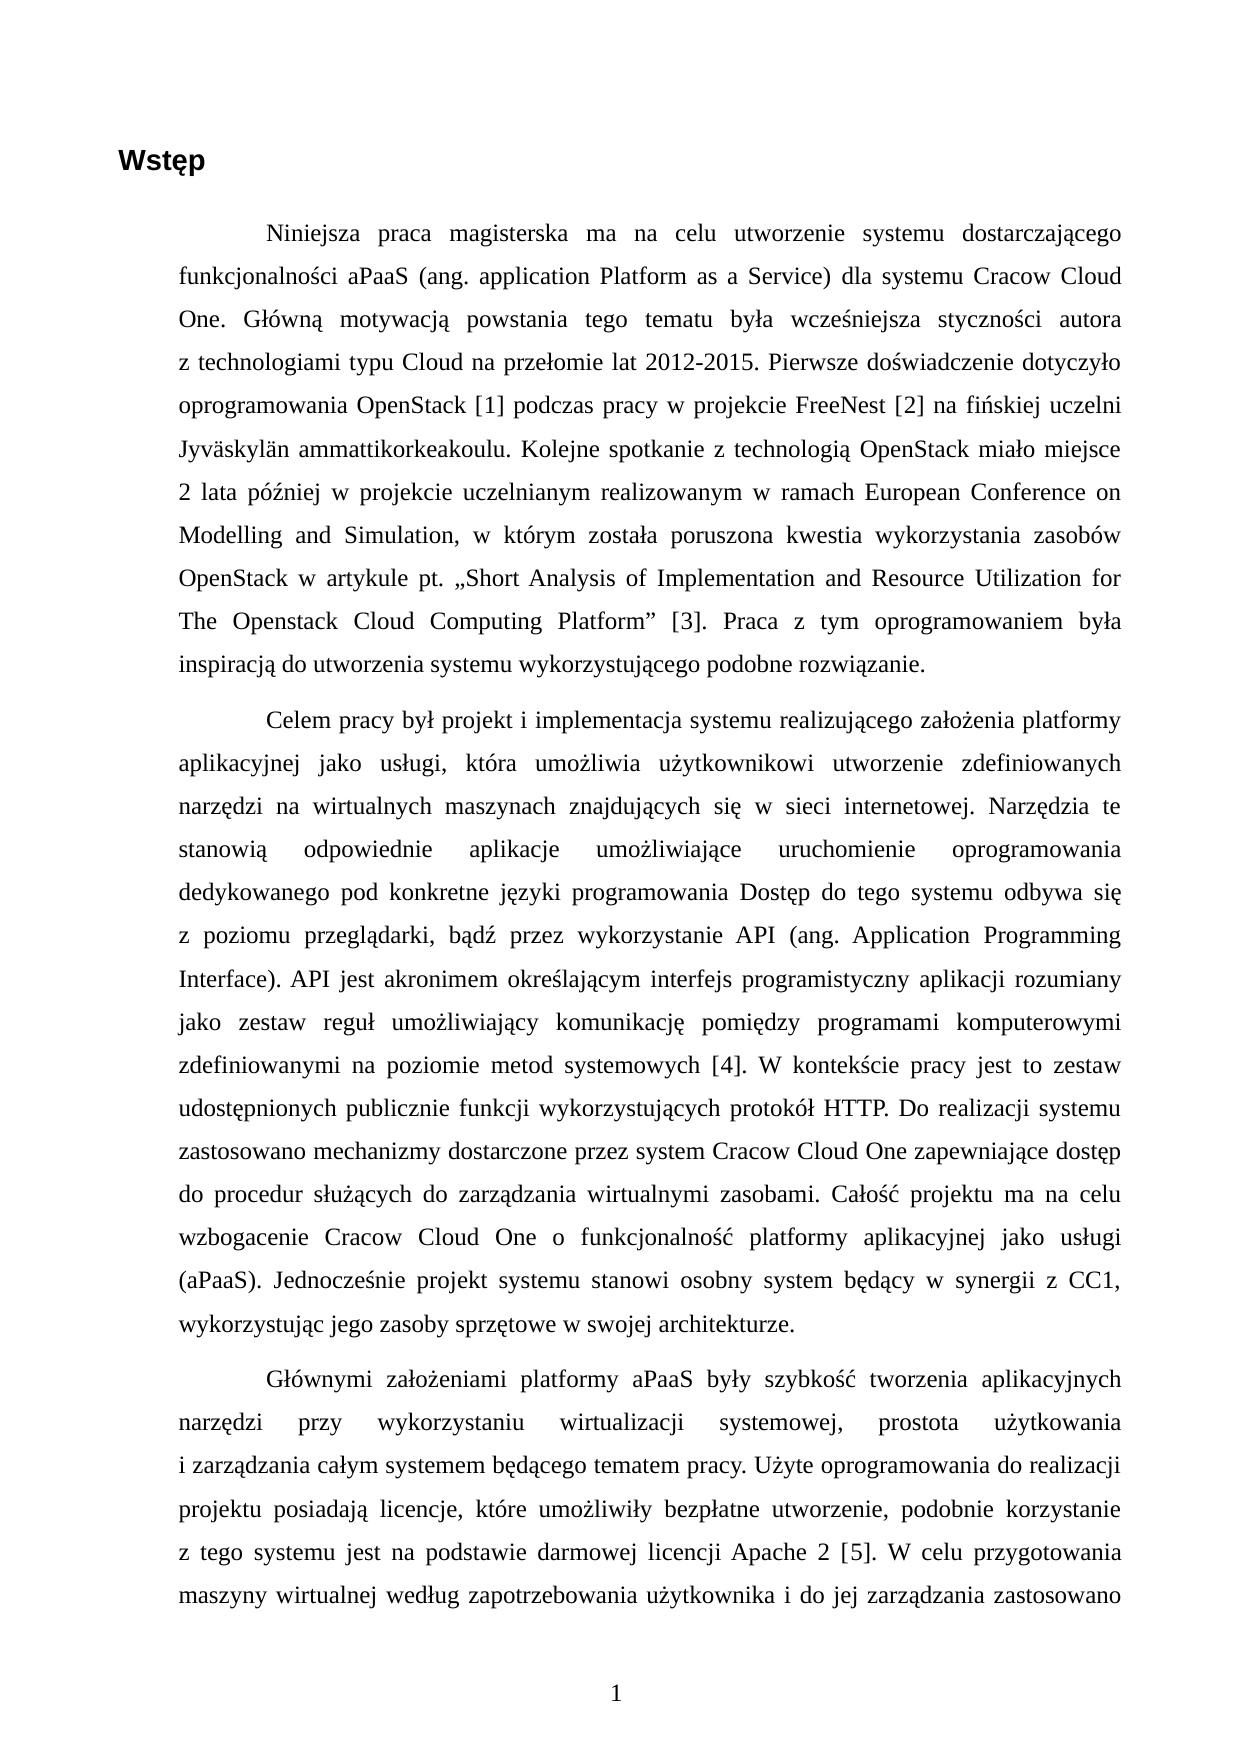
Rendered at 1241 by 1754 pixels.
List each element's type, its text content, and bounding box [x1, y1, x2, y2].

text Niniejsza praca magisterska ma na celu utworzenie systemu dostarczającego funkcjonalności aPaaS (ang. application Platform as a Service) dla systemu Cracow Cloud One. Główną motywacją powstania tego tematu była wcześniejsza styczności autora z technologiami typu Cloud na przełomie lat 2012-2015. Pierwsze doświadczenie dotyczyło oprogramowania OpenStack [1] podczas pracy w projekcie FreeNest [2] na fińskiej uczelni Jyväskylän ammattikorkeakoulu. Kolejne spotkanie z technologią OpenStack miało miejsce 2 lata później w projekcie uczelnianym realizowanym w ramach European Conference on Modelling and Simulation, w którym została poruszona kwestia wykorzystania zasobów OpenStack w artykule pt. „Short Analysis of Implementation and Resource Utilization for The Openstack Cloud Computing Platform” [3]. Praca z tym oprogramowaniem była inspiracją do utworzenia systemu wykorzystującego podobne rozwiązanie. [178, 218, 1122, 678]
text Głównymi założeniami platformy aPaaS były szybkość tworzenia aplikacyjnych narzędzi przy wykorzystaniu wirtualizacji systemowej, prostota użytkowania i zarządzania całym systemem będącego tematem pracy. Użyte oprogramowania do realizacji projektu posiadają licencje, które umożliwiły bezpłatne utworzenie, podobnie korzystanie z tego systemu jest na podstawie darmowej licencji Apache 2 [5]. W celu przygotowania maszyny wirtualnej według zapotrzebowania użytkownika i do jej zarządzania zastosowano [178, 1364, 1122, 1609]
text Celem pracy był projekt i implementacja systemu realizującego założenia platformy aplikacyjnej jako usługi, która umożliwia użytkownikowi utworzenie zdefiniowanych narzędzi na wirtualnych maszynach znajdujących się w sieci internetowej. Narzędzia te stanowią odpowiednie aplikacje umożliwiające uruchomienie oprogramowania dedykowanego pod konkretne języki programowania Dostęp do tego systemu odbywa się z poziomu przeglądarki, bądź przez wykorzystanie API (ang. Application Programming Interface). API jest akronimem określającym interfejs programistyczny aplikacji rozumiany jako zestaw reguł umożliwiający komunikację pomiędzy programami komputerowymi zdefiniowanymi na poziomie metod systemowych [4]. W kontekście pracy jest to zestaw udostępnionych publicznie funkcji wykorzystujących protokół HTTP. Do realizacji systemu zastosowano mechanizmy dostarczone przez system Cracow Cloud One zapewniające dostęp do procedur służących do zarządzania wirtualnymi zasobami. Całość projektu ma na celu wzbogacenie Cracow Cloud One o funkcjonalność platformy aplikacyjnej jako usługi (aPaaS). Jednocześnie projekt systemu stanowi osobny system będący w synergii z CC1, wykorzystując jego zasoby sprzętowe w swojej architekturze. [178, 705, 1122, 1337]
subtitle Wstęp [118, 143, 1122, 176]
